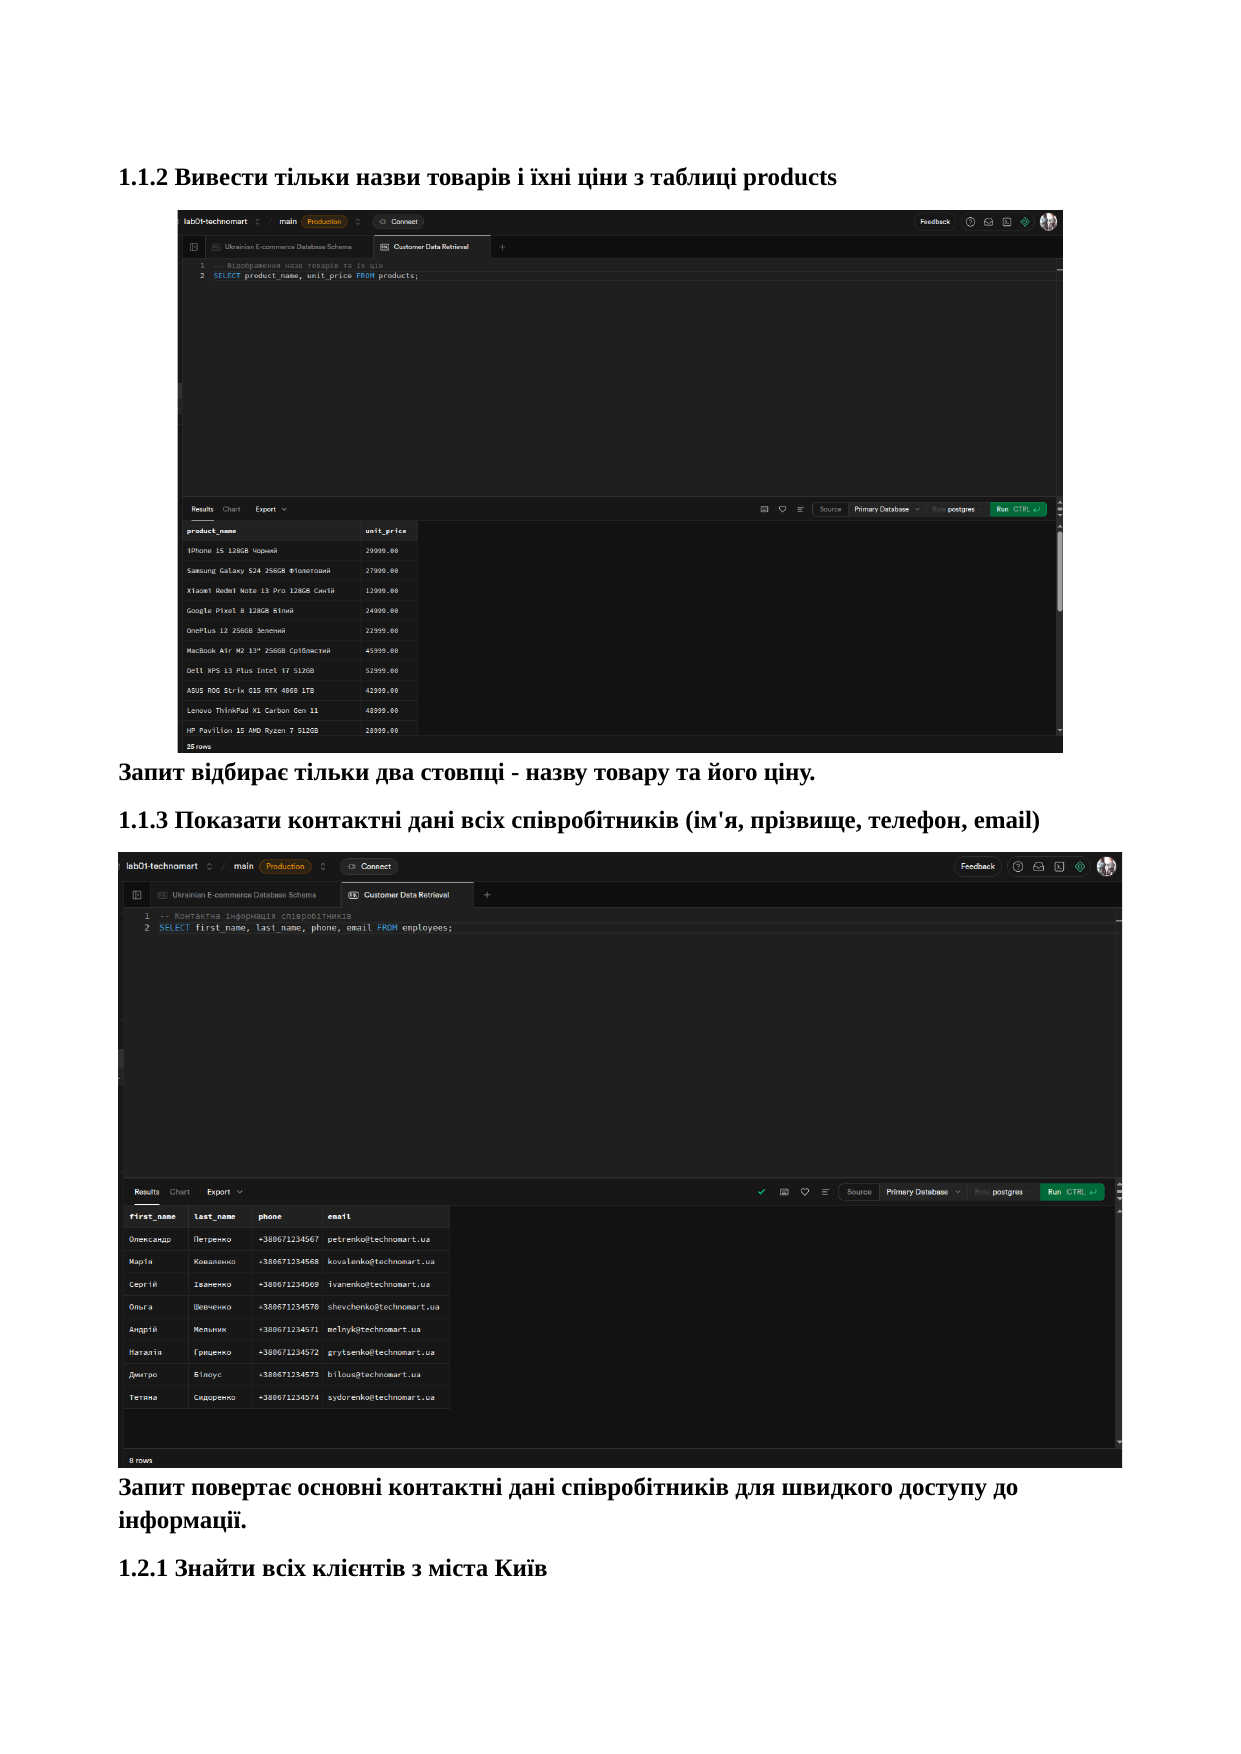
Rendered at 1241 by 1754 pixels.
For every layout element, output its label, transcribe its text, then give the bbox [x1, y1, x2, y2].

text Запит відбирає тільки два стовпці - назву товару та його ціну. [118, 210, 1122, 786]
picture [118, 852, 1123, 1468]
text 1.1.3 Показати контактні дані всіх співробітників (ім'я, прізвище, телефон, email) [118, 805, 1122, 833]
picture [177, 210, 1063, 753]
text 1.1.2 Вивести тільки назви товарів і їхні ціни з таблиці products [118, 162, 1122, 191]
text 1.2.1 Знайти всіх клієнтів з міста Київ [118, 1553, 1122, 1582]
text Запит повертає основні контактні дані співробітників для швидкого доступу до інформації. [118, 1468, 1122, 1534]
